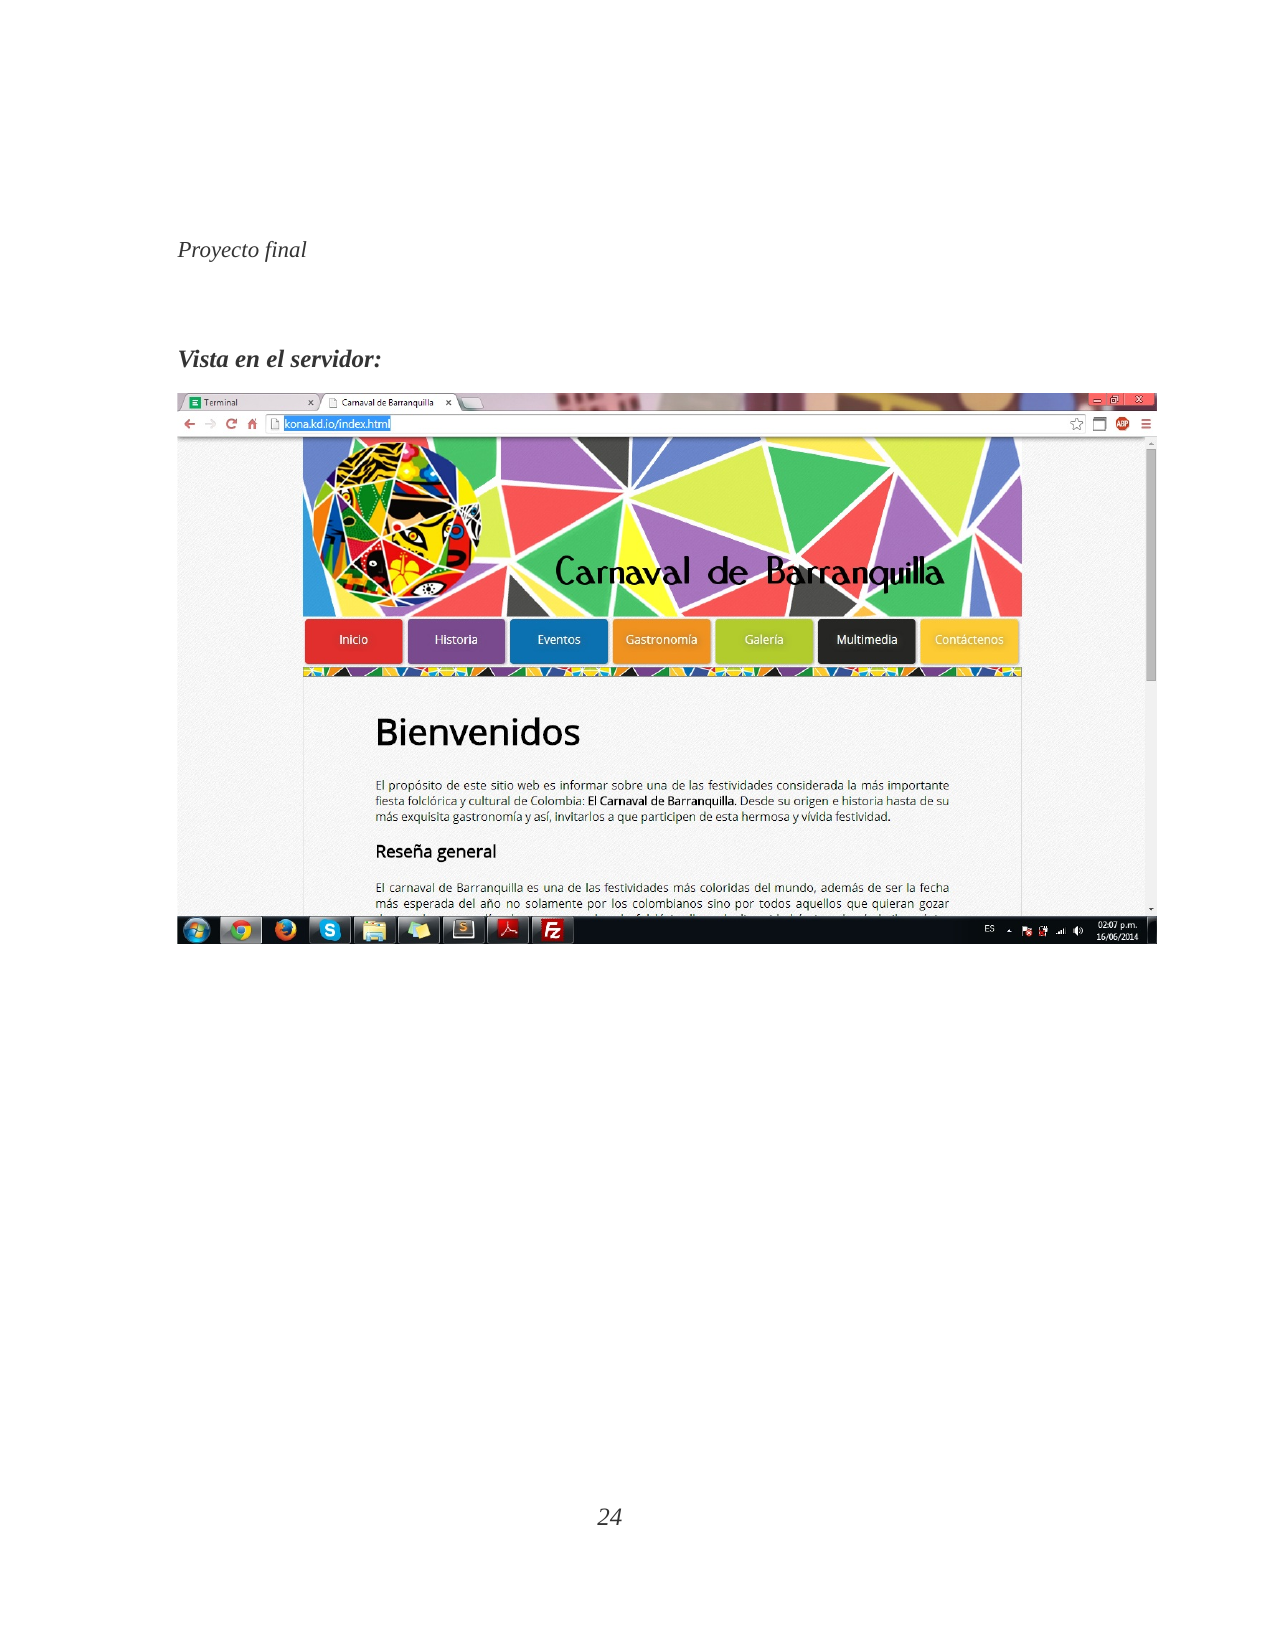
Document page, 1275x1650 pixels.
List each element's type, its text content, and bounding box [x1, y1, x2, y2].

text Vista en el servidor: [177, 344, 1157, 373]
picture [177, 393, 1157, 944]
